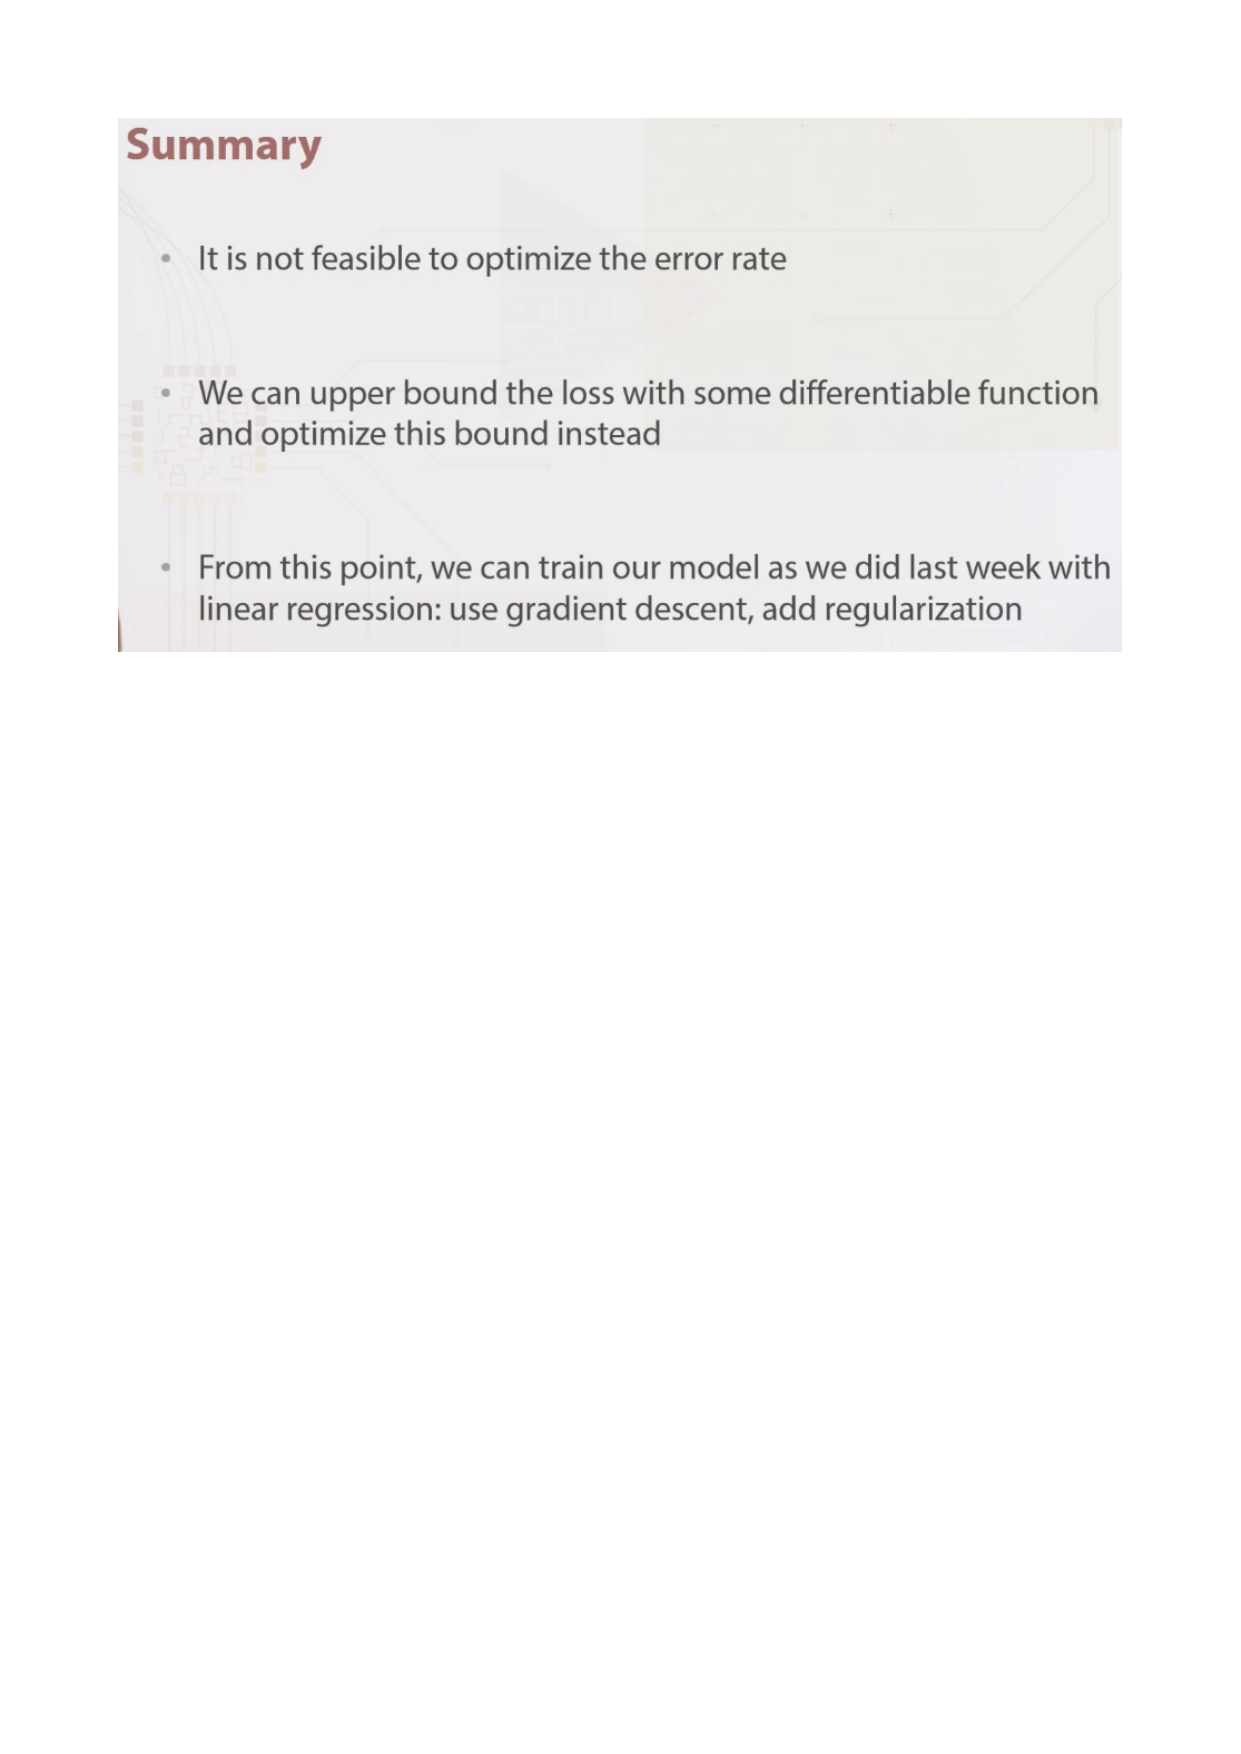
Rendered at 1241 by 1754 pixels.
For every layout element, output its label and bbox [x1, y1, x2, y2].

picture [118, 118, 1123, 652]
